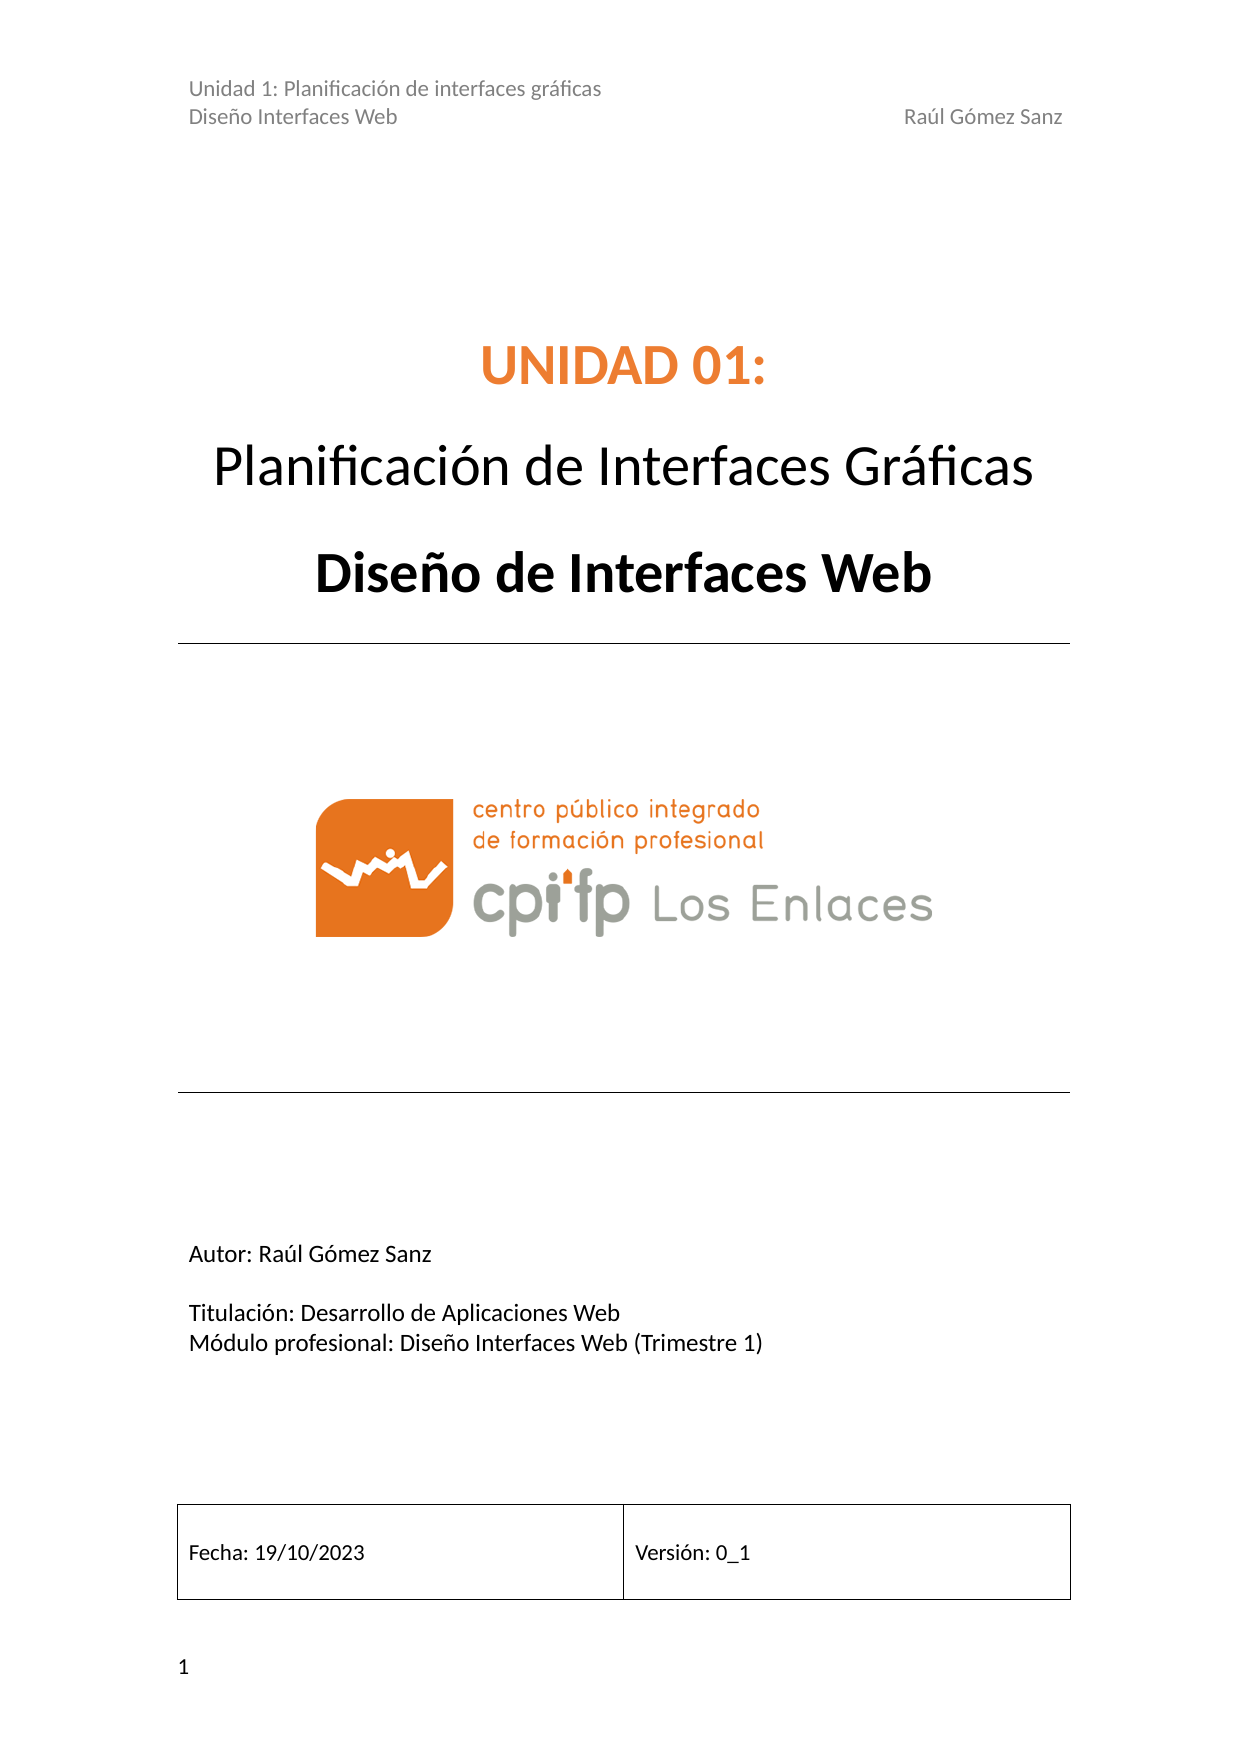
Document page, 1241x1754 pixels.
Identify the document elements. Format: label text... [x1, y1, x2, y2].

table_cell Autor: Raúl Gómez Sanz Titulación: Desarrollo de Aplicaciones Web Módulo profesional: Diseño Interfaces Web (Trimestre 1) [177, 1092, 1071, 1504]
table_cell Versión: 0_1 [624, 1505, 1070, 1599]
table_cell [177, 643, 1071, 1092]
table_cell Diseño de Interfaces Web [177, 500, 1071, 643]
table_cell Fecha: 19/10/2023 [178, 1505, 623, 1599]
table_header UNIDAD 01: Planificación de Interfaces Gráficas [177, 177, 1071, 500]
picture [315, 799, 933, 937]
